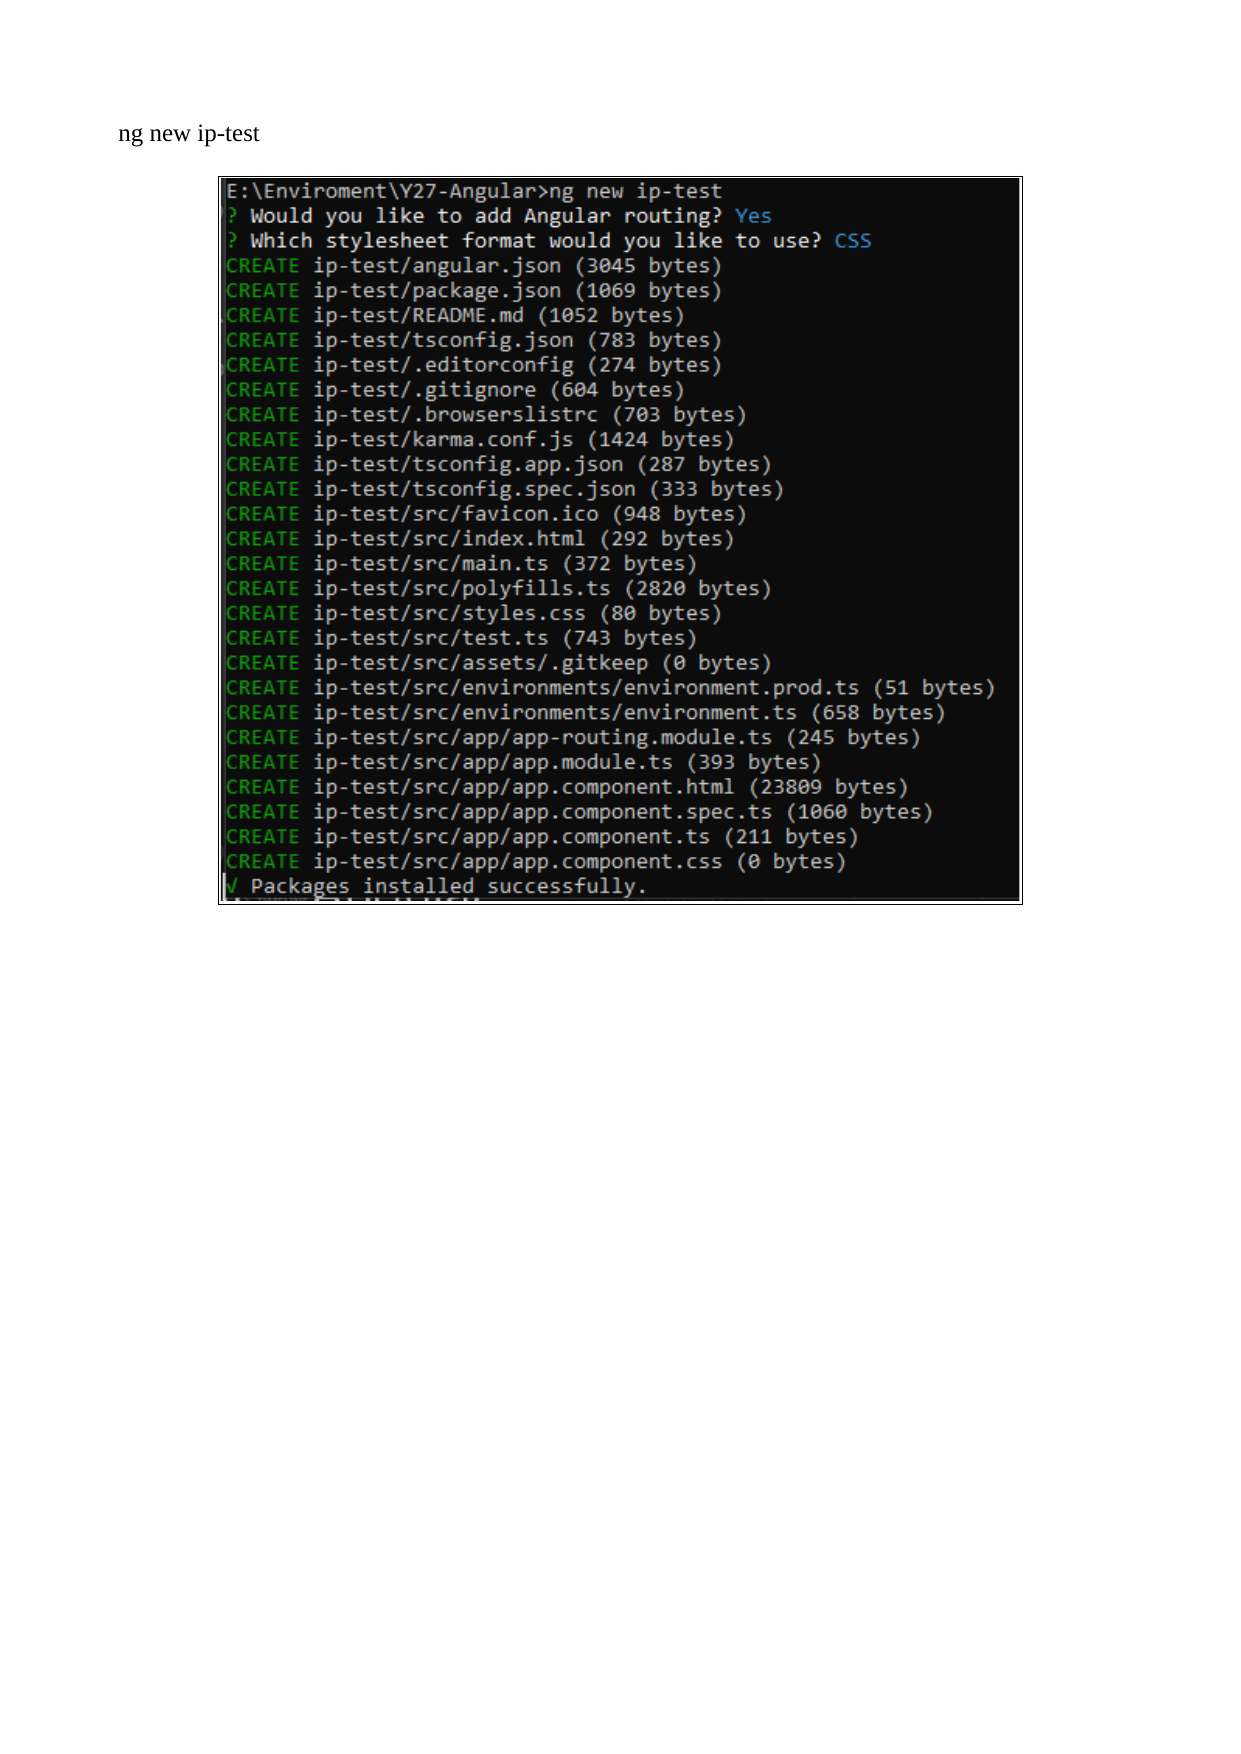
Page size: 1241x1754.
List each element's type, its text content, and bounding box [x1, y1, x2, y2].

text ng new ip-test [118, 118, 1122, 147]
picture [220, 178, 1020, 901]
